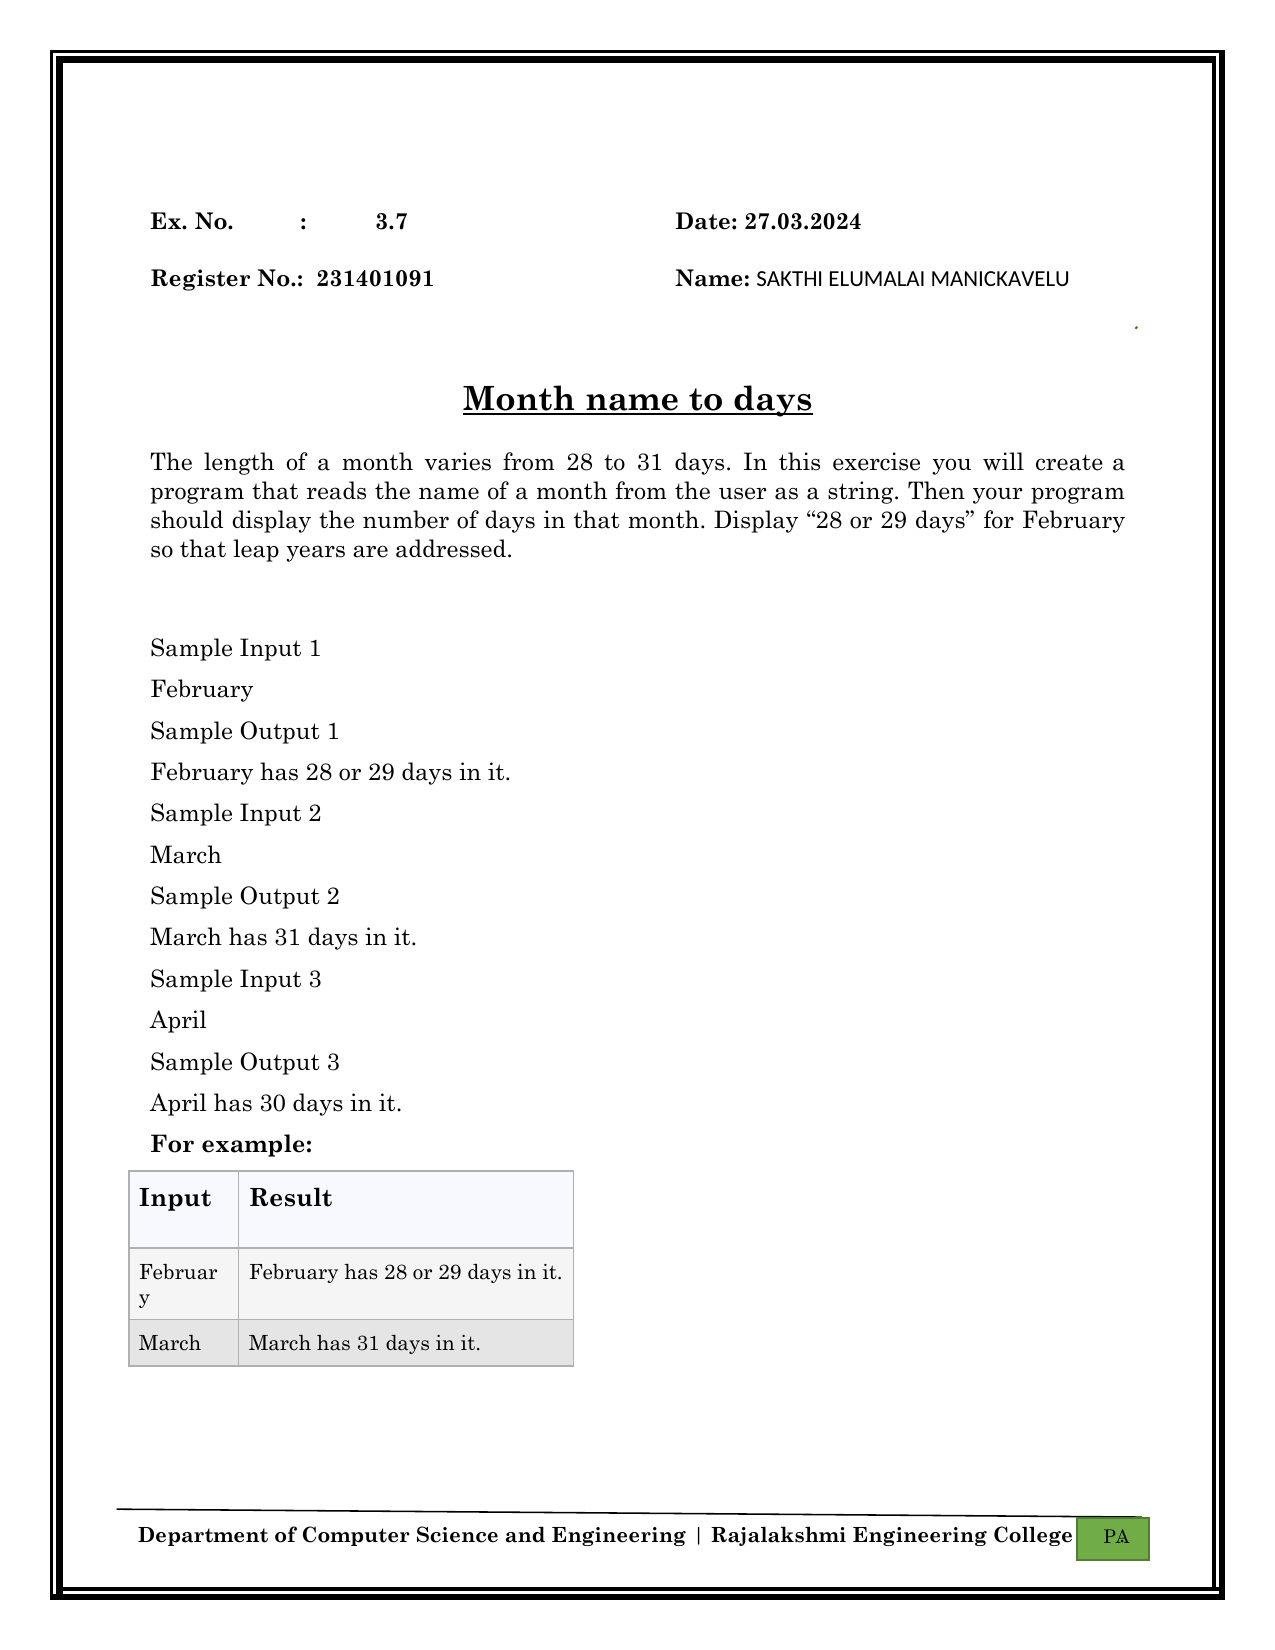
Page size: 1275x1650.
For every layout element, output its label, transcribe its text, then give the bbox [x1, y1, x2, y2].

text Sample Output 1 [150, 715, 1125, 744]
table_cell February has 28 or 29 days in it. [239, 1249, 573, 1319]
text April has 30 days in it. [150, 1088, 1125, 1116]
text Register No.: 231401091 Name: SAKTHI ELUMALAI MANICKAVELU [150, 263, 1125, 292]
text February [150, 674, 1125, 703]
text The length of a month varies from 28 to 31 days. In this exercise you will create a program that reads the name of a month from the user as a string. Then your program should display the number of days in that month. Display “28 or 29 days” for February so that leap years are addressed. [150, 447, 1125, 562]
text April [150, 1005, 1125, 1034]
text For example: [150, 1129, 1125, 1158]
table_header Result [239, 1172, 573, 1247]
text Ex. No. : 3.7 Date: 27.03.2024 [150, 207, 1125, 234]
text Sample Input 2 [150, 798, 1125, 827]
table_header Input [130, 1172, 238, 1247]
text Sample Input 1 [150, 633, 1125, 662]
text February has 28 or 29 days in it. [150, 757, 1125, 786]
table_cell March has 31 days in it. [239, 1320, 573, 1365]
text Sample Input 3 [150, 963, 1125, 992]
text Month name to days [150, 378, 1125, 418]
table_cell February [130, 1249, 238, 1319]
text March [150, 839, 1125, 868]
text Sample Output 3 [150, 1046, 1125, 1075]
text March has 31 days in it. [150, 922, 1125, 951]
table_cell March [130, 1320, 238, 1365]
text Sample Output 2 [150, 881, 1125, 910]
